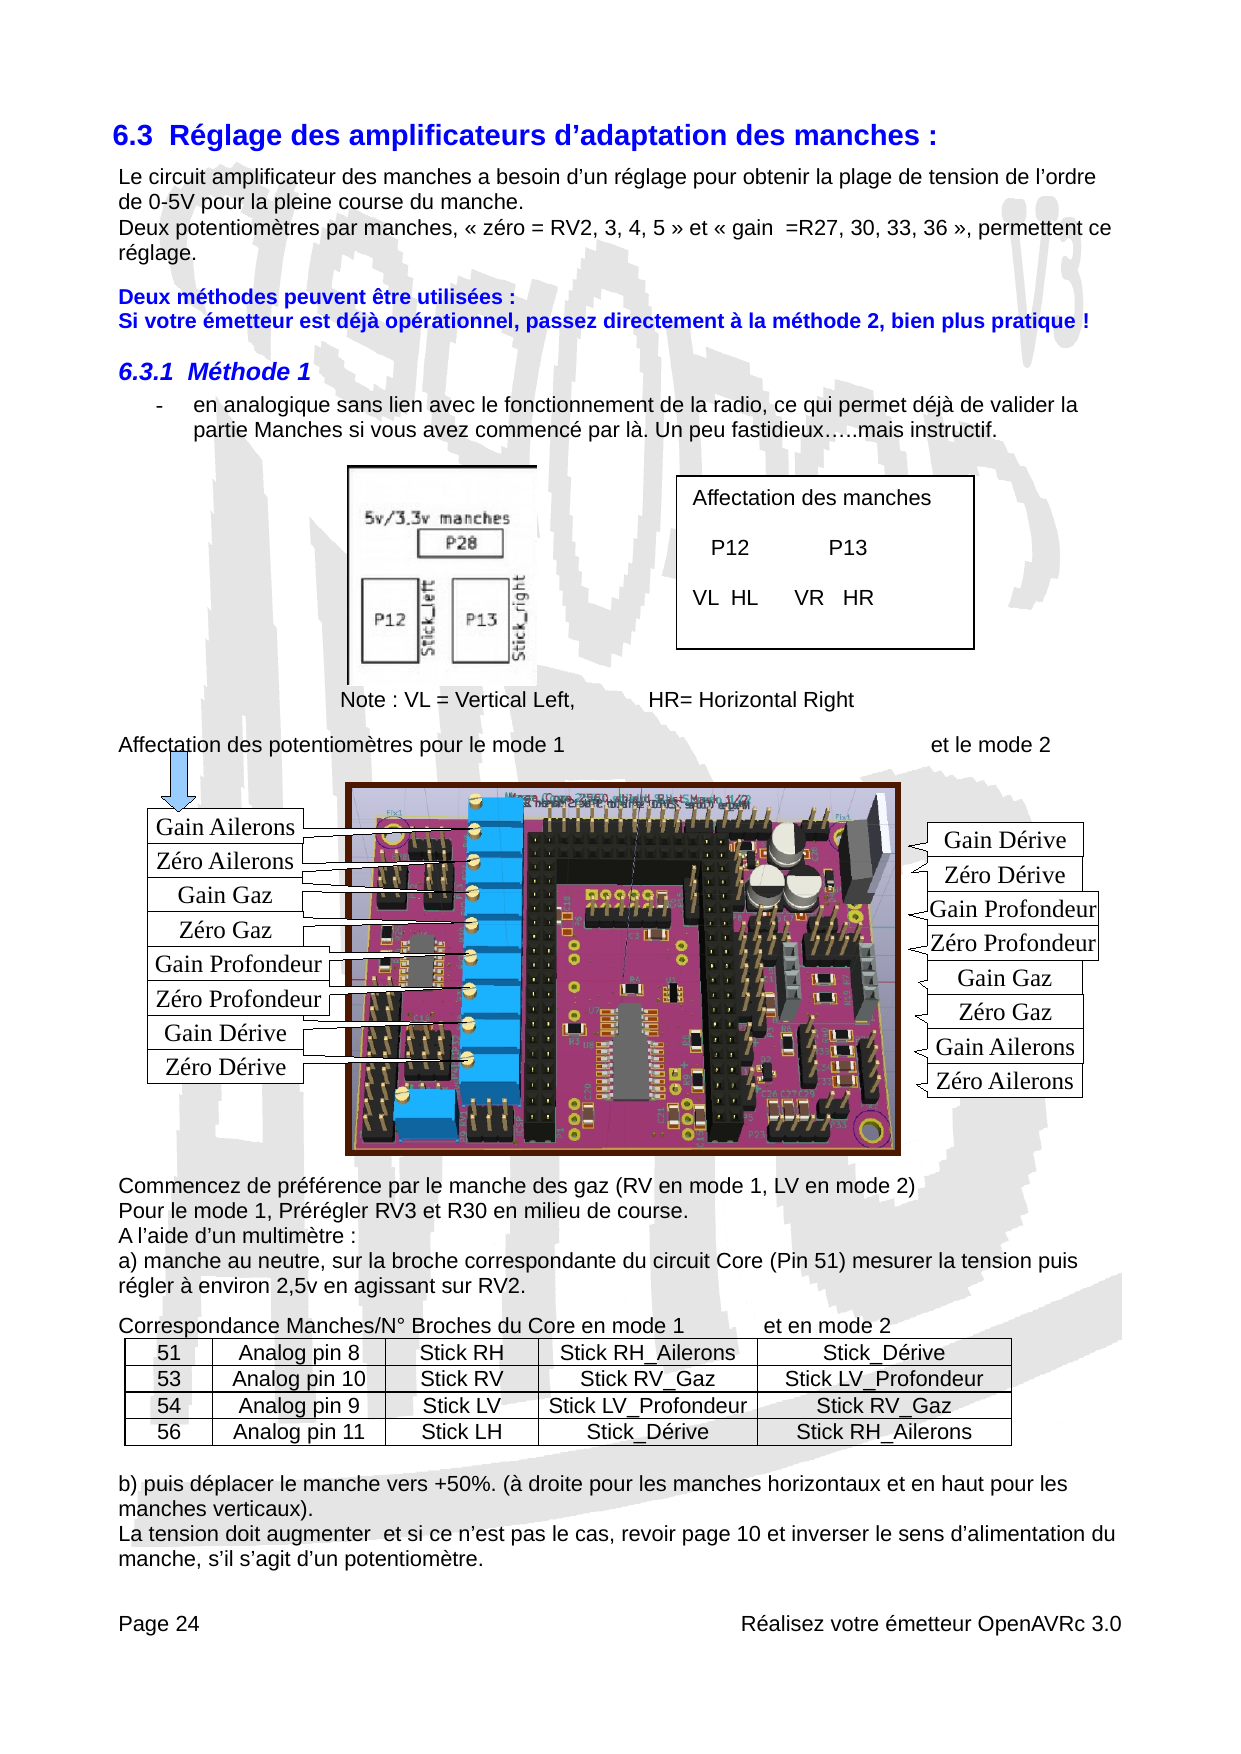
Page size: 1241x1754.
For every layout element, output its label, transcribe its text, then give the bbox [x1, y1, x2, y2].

table_cell Stick RH_Ailerons [758, 1419, 1011, 1444]
text P12 P13 [692, 535, 958, 560]
list en analogique sans lien avec le fonctionnement de la radio, ce qui permet déjà de valider la partie Manches si vous avez commencé par là. Un peu fastidieux…..mais instructif. [156, 392, 1122, 442]
text Le circuit amplificateur des manches a besoin d’un réglage pour obtenir la plage de tension de l’ordre de 0-5V pour la pleine course du manche. [118, 164, 1122, 214]
text VL HL VR HR [692, 585, 958, 610]
text Note : VL = Vertical Left, HR= Horizontal Right [118, 442, 1122, 712]
text Si votre émetteur est déjà opérationnel, passez directement à la méthode 2, bien plus pratique ! [118, 309, 1122, 333]
table_cell Stick RV_Gaz [539, 1366, 757, 1391]
text Commencez de préférence par le manche des gaz (RV en mode 1, LV en mode 2) [118, 1173, 1122, 1198]
table_cell Analog pin 11 [213, 1419, 385, 1444]
table_cell Stick RV [386, 1366, 538, 1391]
text Deux potentiomètres par manches, « zéro = RV2, 3, 4, 5 » et « gain =R27, 30, 33, 36 », permettent ce réglage. [118, 214, 1122, 265]
text A l’aide d’un multimètre : [118, 1223, 1122, 1248]
table_cell Stick LV_Profondeur [539, 1393, 757, 1418]
picture [352, 788, 895, 1150]
text a) manche au neutre, sur la broche correspondante du circuit Core (Pin 51) mesurer la tension puis régler à environ 2,5v en agissant sur RV2. [118, 1248, 1122, 1299]
table_header Stick_Dérive [758, 1339, 1011, 1365]
table_cell 53 [126, 1366, 212, 1391]
table_cell Stick_Dérive [539, 1419, 757, 1444]
table_cell Stick LV_Profondeur [758, 1366, 1011, 1391]
text Correspondance Manches/N° Broches du Core en mode 1 et en mode 2 [118, 1313, 1122, 1338]
table_header Stick RH_Ailerons [539, 1339, 757, 1365]
text Affectation des potentiomètres pour le mode 1 et le mode 2 [118, 732, 1122, 757]
table_cell 54 [126, 1393, 212, 1418]
table_cell Analog pin 9 [213, 1393, 385, 1418]
text Affectation des manches [692, 484, 958, 509]
text Pour le mode 1, Prérégler RV3 et R30 en milieu de course. [118, 1198, 1122, 1223]
table_cell Stick LH [386, 1419, 538, 1444]
table_header Stick RH [386, 1339, 538, 1365]
text La tension doit augmenter et si ce n’est pas le cas, revoir page 10 et inverser le sens d’alimentation du manche, s’il s’agit d’un potentiomètre. [118, 1521, 1122, 1572]
subtitle 6.3 Réglage des amplificateurs d’adaptation des manches : [112, 118, 1122, 152]
table_header 51 [126, 1339, 212, 1365]
text b) puis déplacer le manche vers +50%. (à droite pour les manches horizontaux et en haut pour les manches verticaux). [118, 1471, 1122, 1521]
table_header Analog pin 8 [213, 1339, 385, 1365]
table_cell Analog pin 10 [213, 1366, 385, 1391]
table_cell Stick LV [386, 1393, 538, 1418]
table_cell Stick RV_Gaz [758, 1393, 1011, 1418]
table_cell 56 [126, 1419, 212, 1444]
text Deux méthodes peuvent être utilisées : [118, 284, 1122, 309]
subtitle 6.3.1 Méthode 1 [118, 356, 1122, 385]
